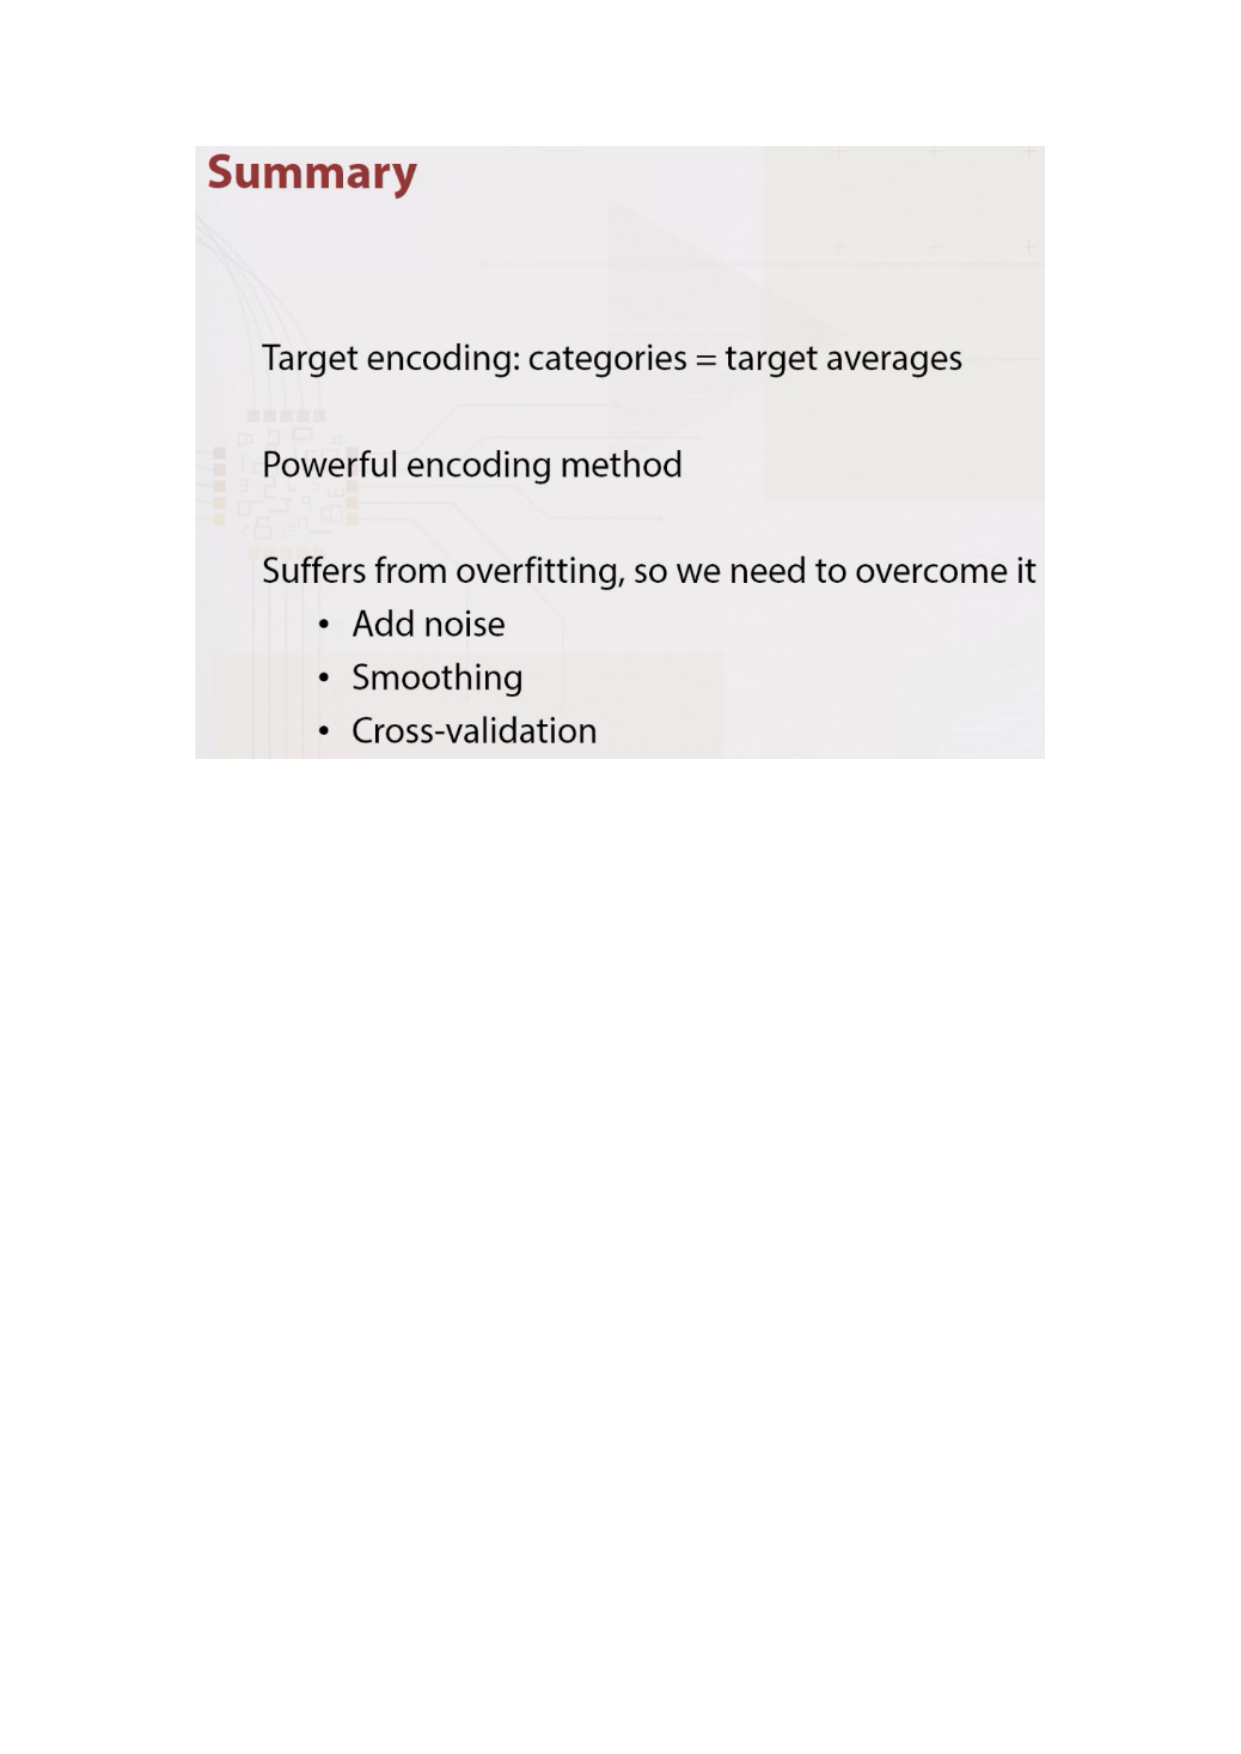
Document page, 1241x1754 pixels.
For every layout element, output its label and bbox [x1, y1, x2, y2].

picture [195, 146, 1045, 759]
